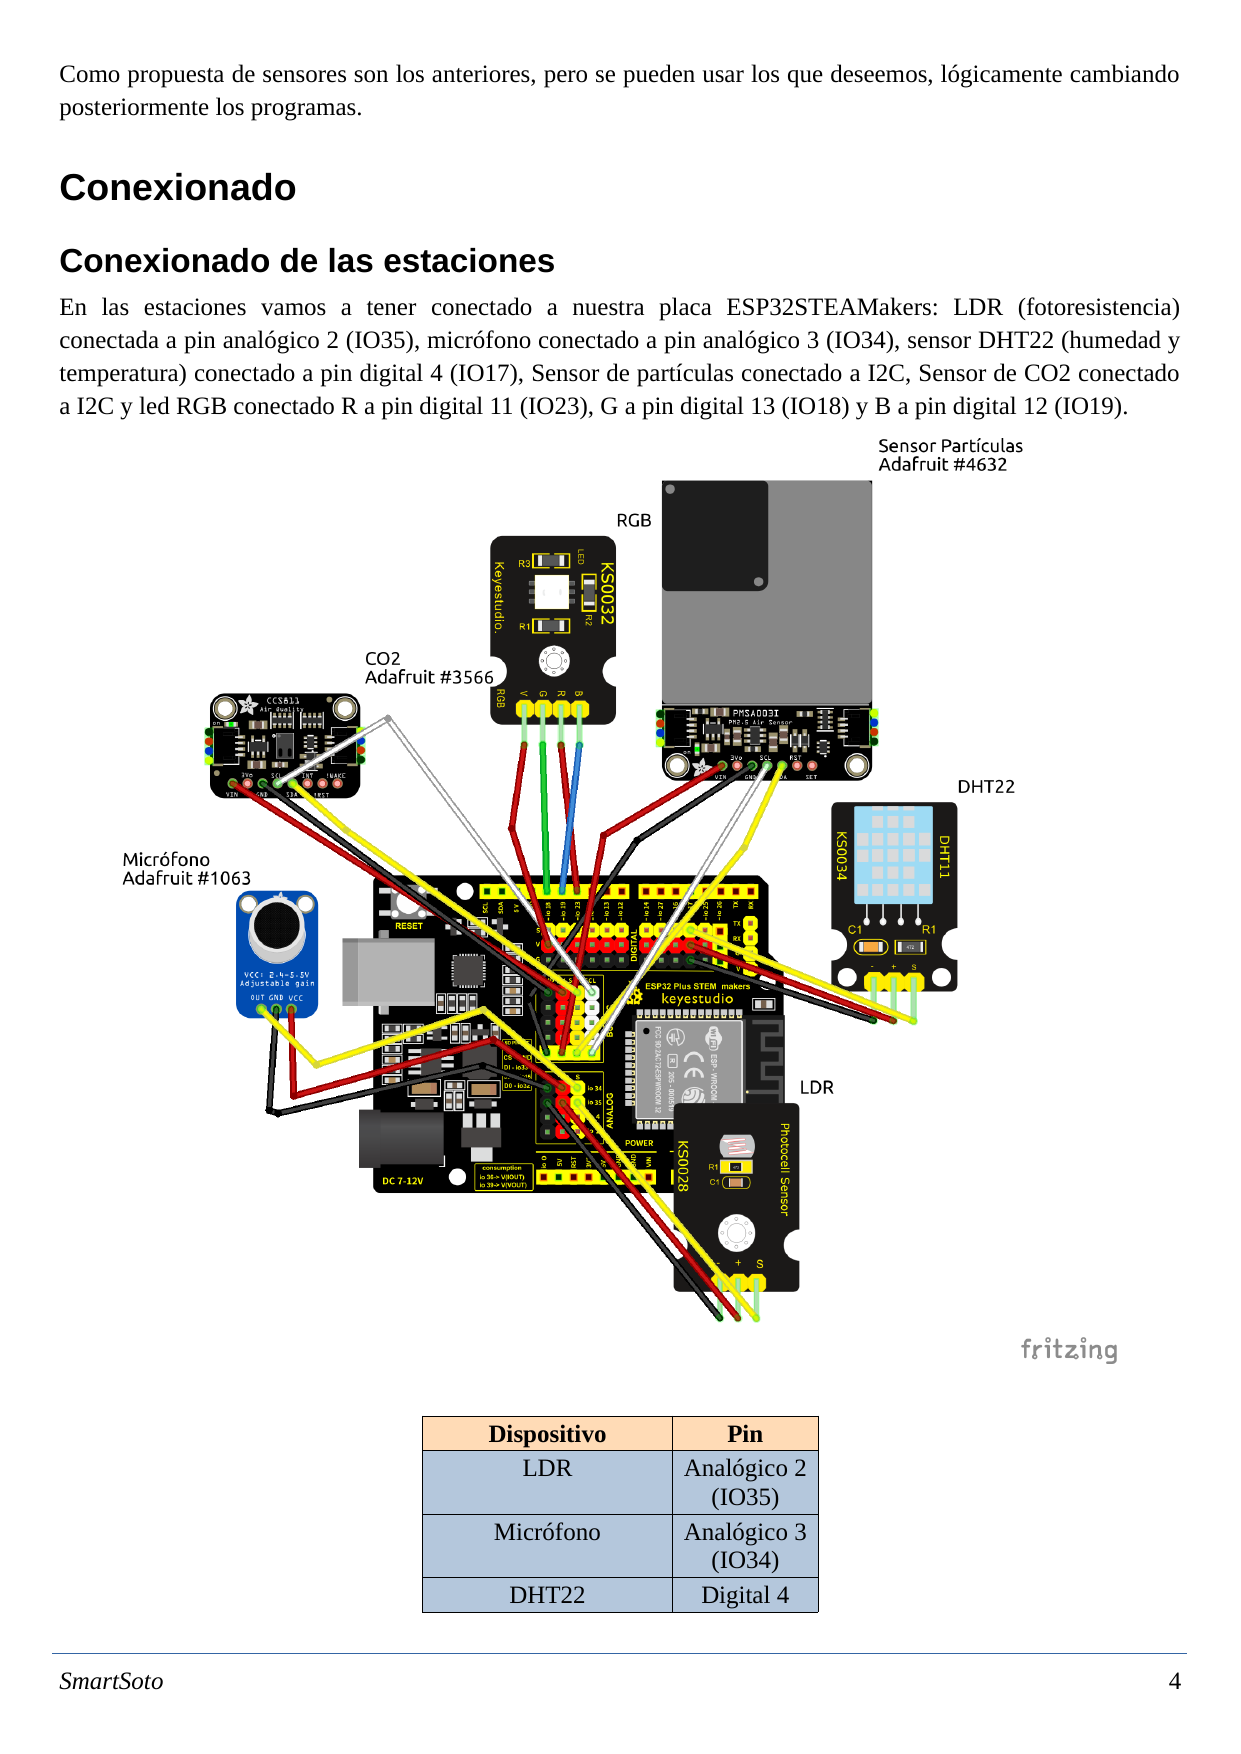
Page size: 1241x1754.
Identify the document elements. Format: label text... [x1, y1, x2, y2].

table_cell Digital 4 [673, 1578, 818, 1612]
subtitle Conexionado [59, 165, 1181, 208]
subtitle Conexionado de las estaciones [59, 241, 1181, 279]
text En las estaciones vamos a tener conectado a nuestra placa ESP32STEAMakers: LDR (fotoresistencia) conectada a pin analógico 2 (IO35), micrófono conectado a pin analógico 3 (IO34), sensor DHT22 (humedad y temperatura) conectado a pin digital 4 (IO17), Sensor de partículas conectado a I2C, Sensor de CO2 conectado a I2C y led RGB conectado R a pin digital 11 (IO23), G a pin digital 13 (IO18) y B a pin digital 12 (IO19). [59, 292, 1181, 420]
table_header Dispositivo [423, 1417, 672, 1450]
text Como propuesta de sensores son los anteriores, pero se pueden usar los que deseemos, lógicamente cambiando posteriormente los programas. [59, 59, 1181, 121]
table_cell Analógico 2 (IO35) [673, 1451, 818, 1514]
table_header Pin [673, 1417, 818, 1450]
picture [122, 438, 1118, 1364]
table_cell Analógico 3 (IO34) [673, 1515, 818, 1577]
table_cell DHT22 [423, 1578, 672, 1612]
table_cell LDR [423, 1451, 672, 1514]
table_cell Micrófono [423, 1515, 672, 1577]
